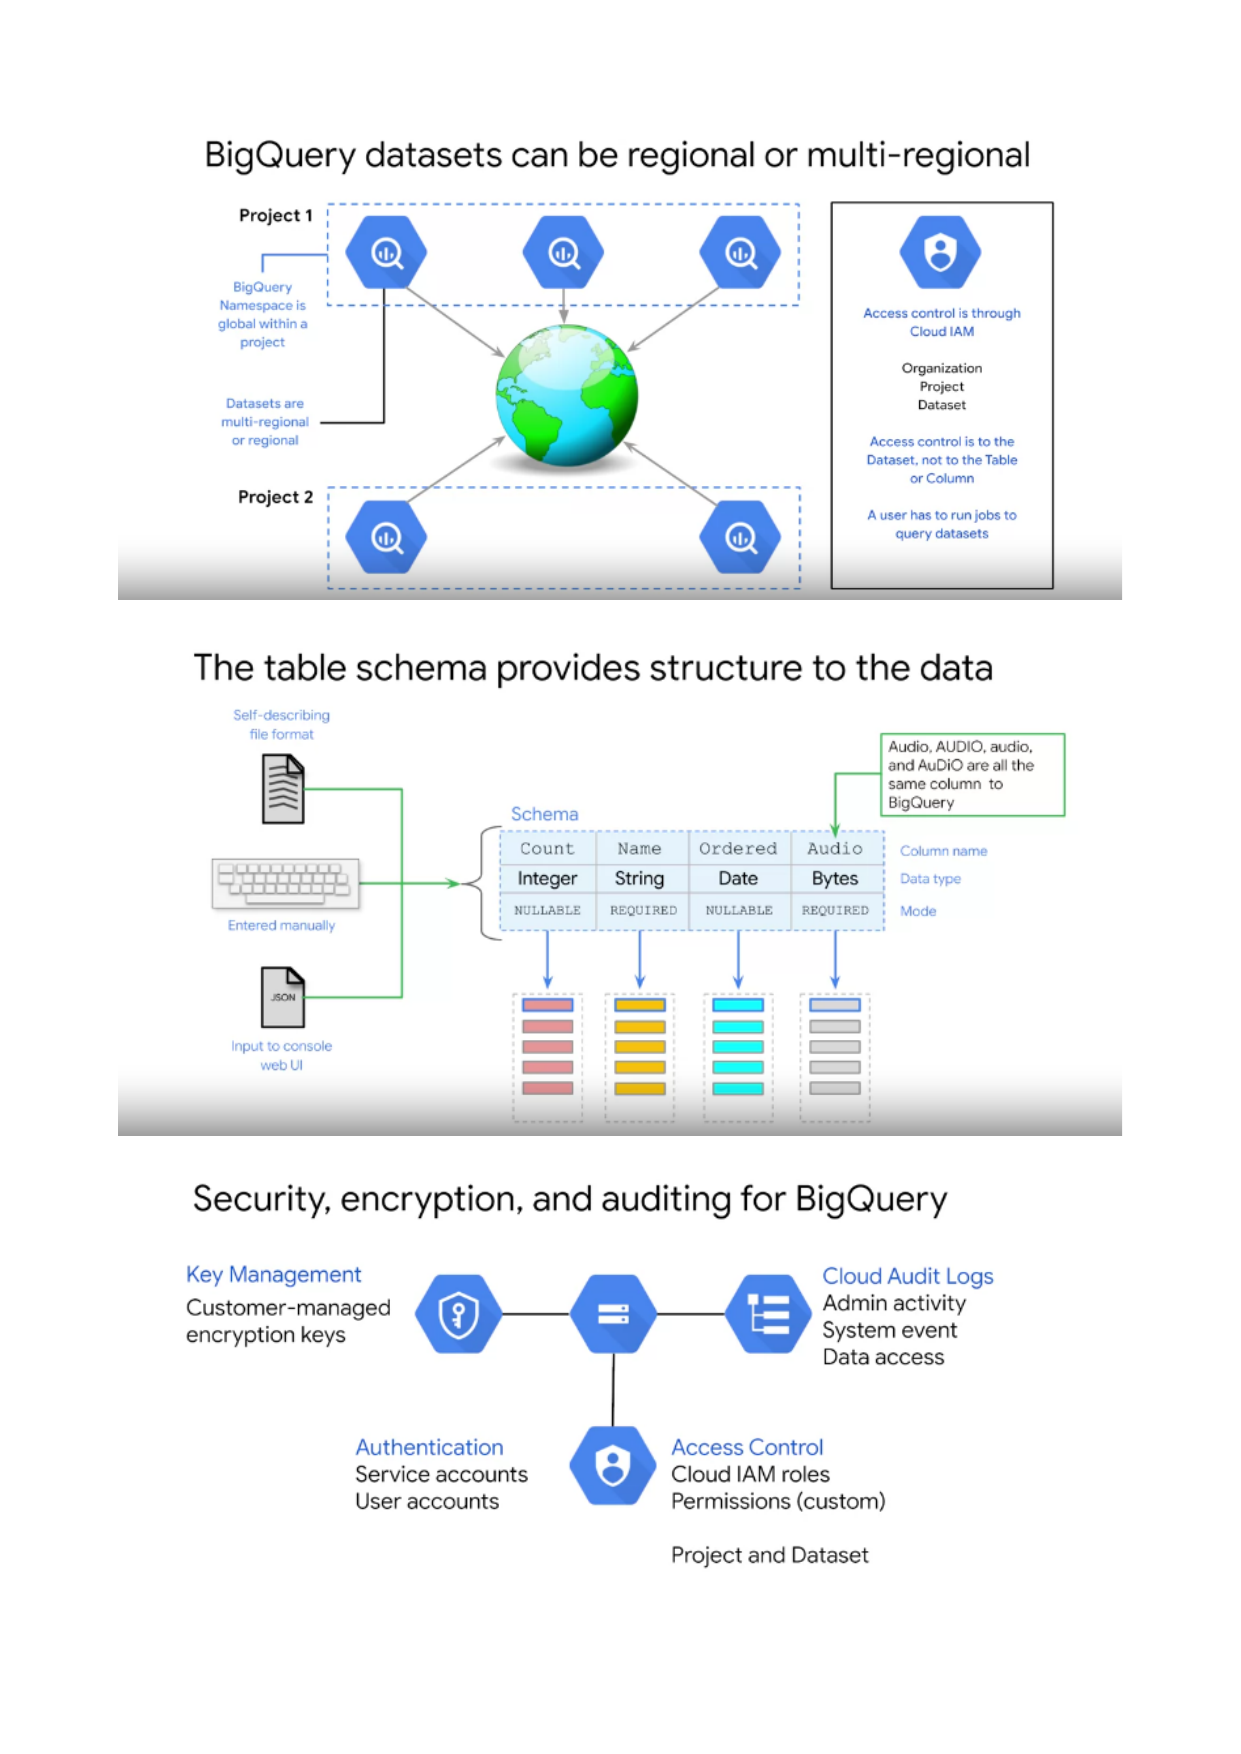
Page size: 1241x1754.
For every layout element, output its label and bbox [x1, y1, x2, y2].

picture [118, 1163, 1123, 1587]
picture [118, 118, 1123, 600]
picture [118, 628, 1123, 1136]
